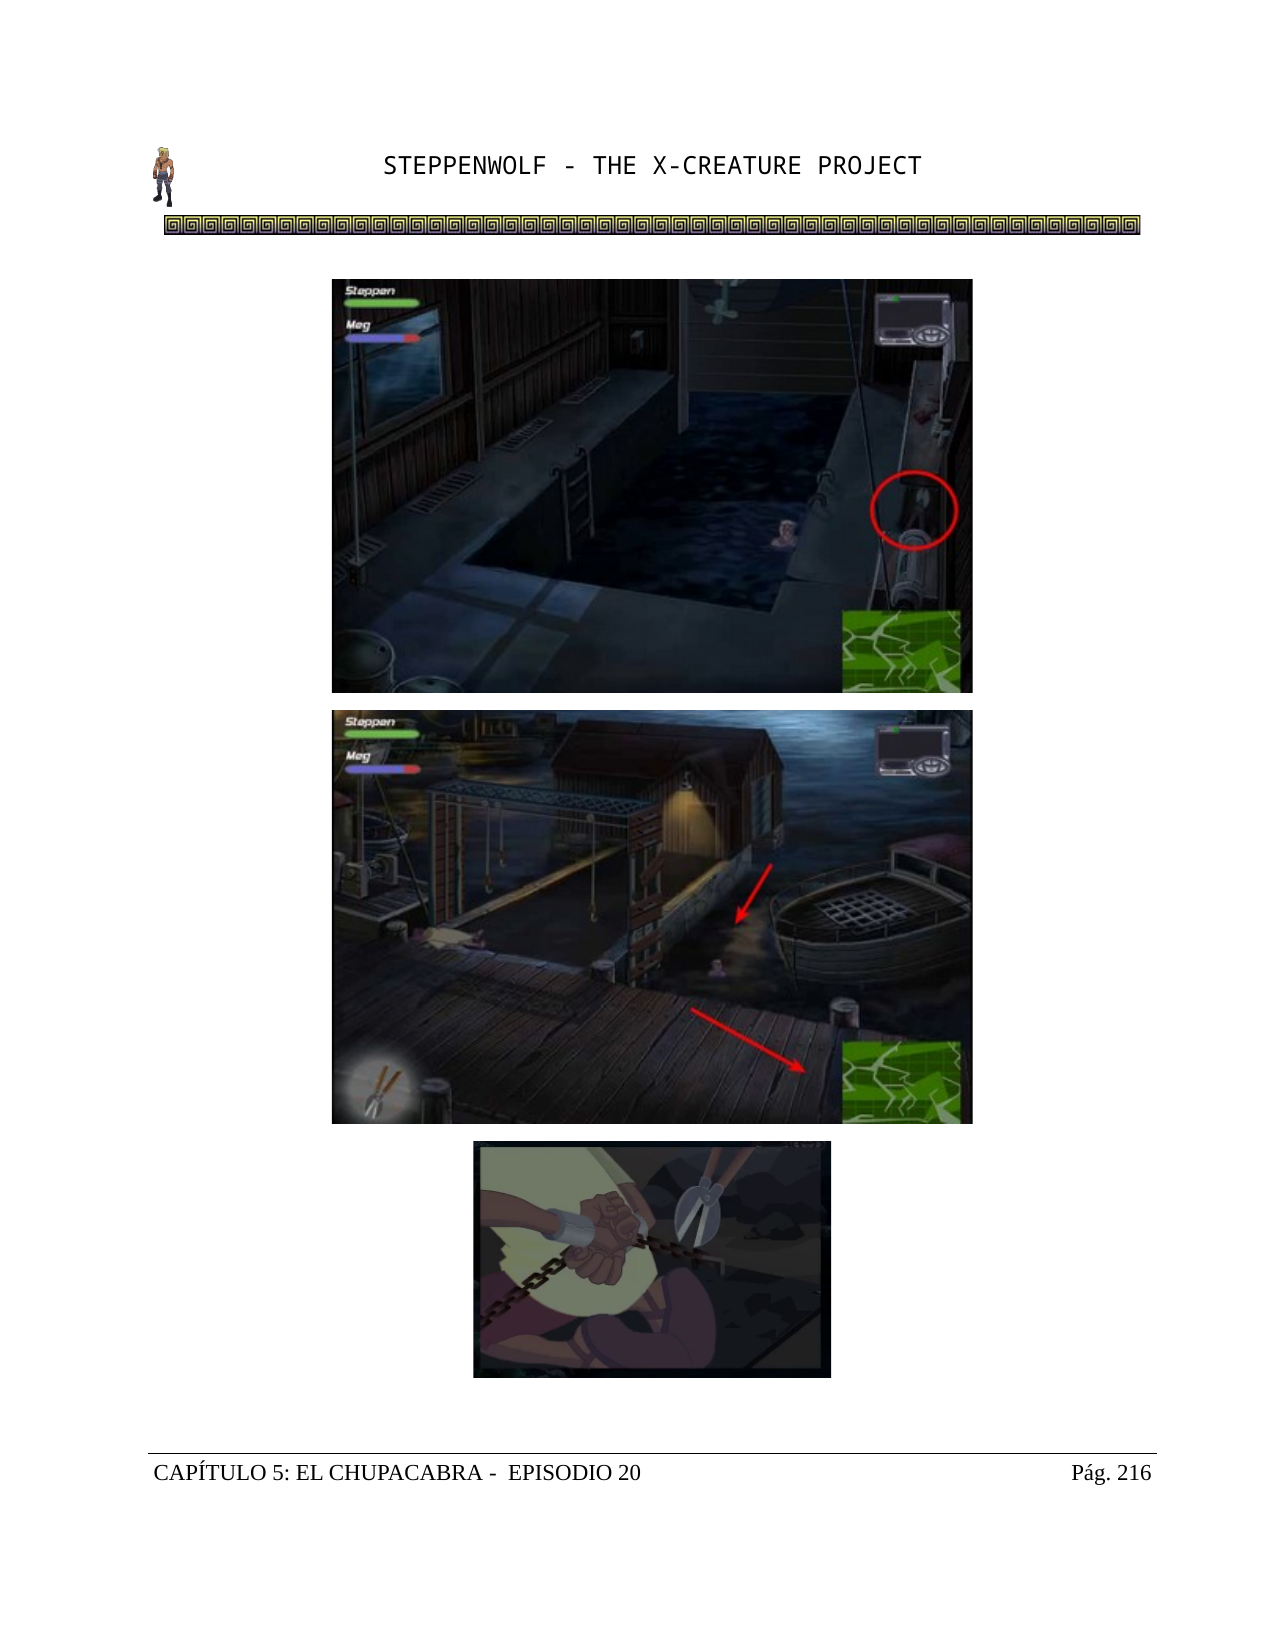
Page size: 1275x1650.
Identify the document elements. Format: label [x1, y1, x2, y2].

picture [331, 710, 973, 1124]
picture [473, 1141, 832, 1378]
picture [331, 279, 973, 693]
picture [147, 147, 181, 207]
picture [164, 215, 1141, 235]
